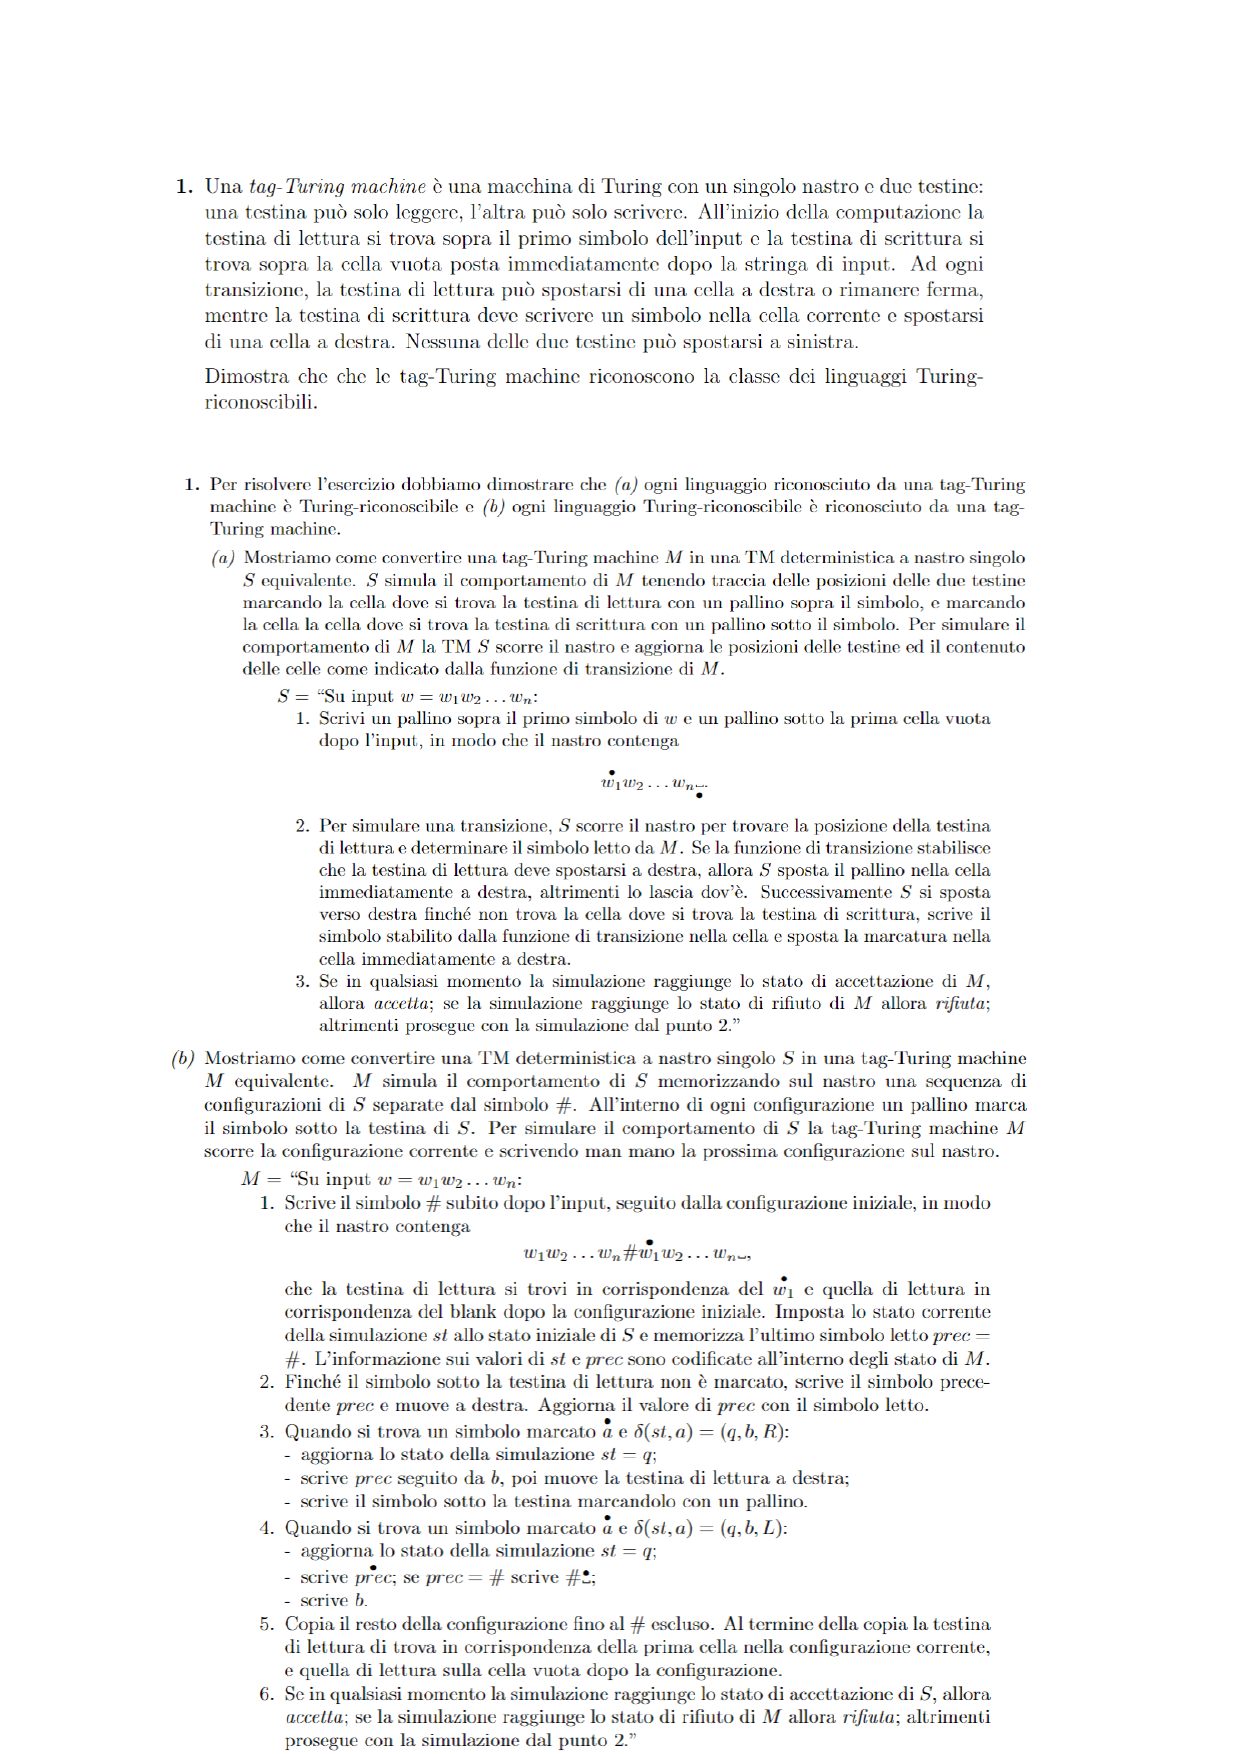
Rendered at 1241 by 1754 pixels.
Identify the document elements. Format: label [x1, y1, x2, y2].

picture [168, 1042, 1072, 1754]
picture [171, 170, 1016, 419]
picture [176, 468, 1070, 1039]
